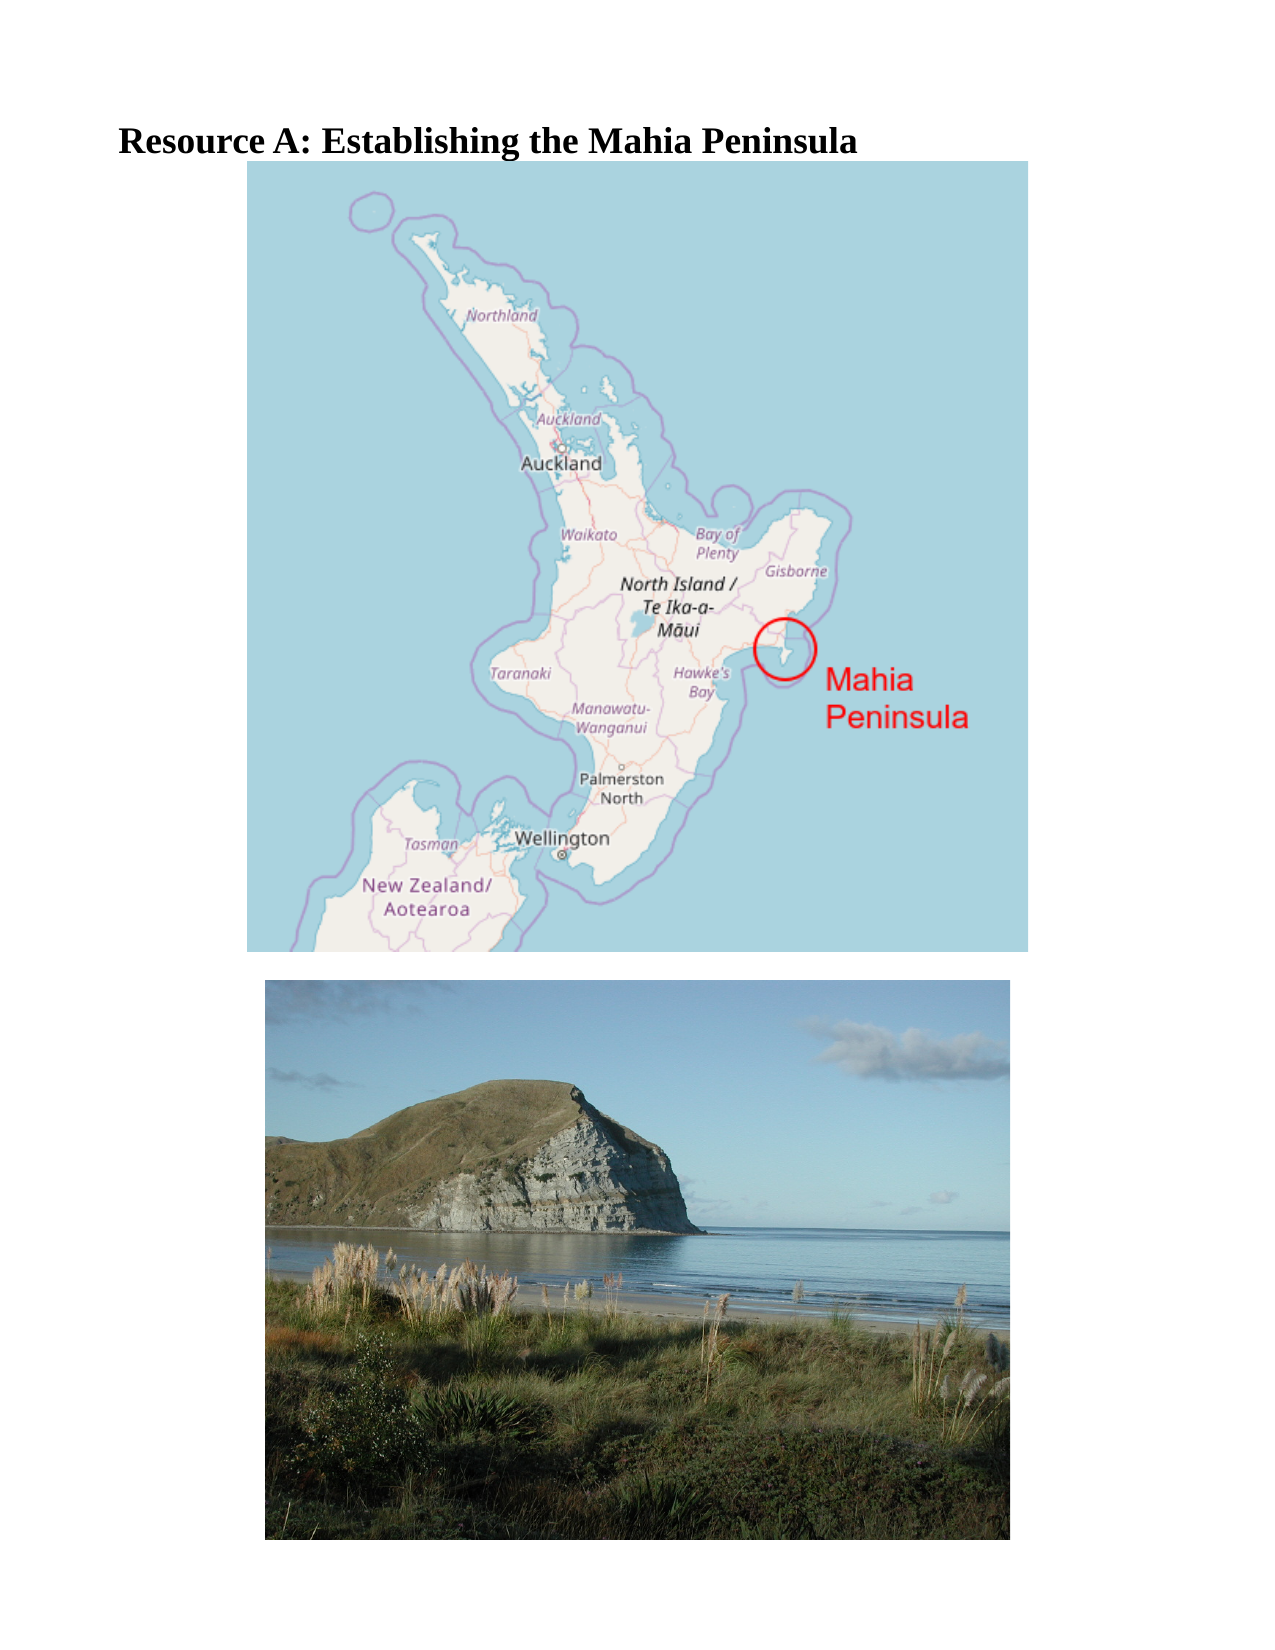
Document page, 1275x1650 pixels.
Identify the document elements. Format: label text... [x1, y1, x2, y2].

picture [265, 980, 1011, 1540]
picture [247, 161, 1029, 952]
text Resource A: Establishing the Mahia Peninsula [118, 118, 1157, 161]
